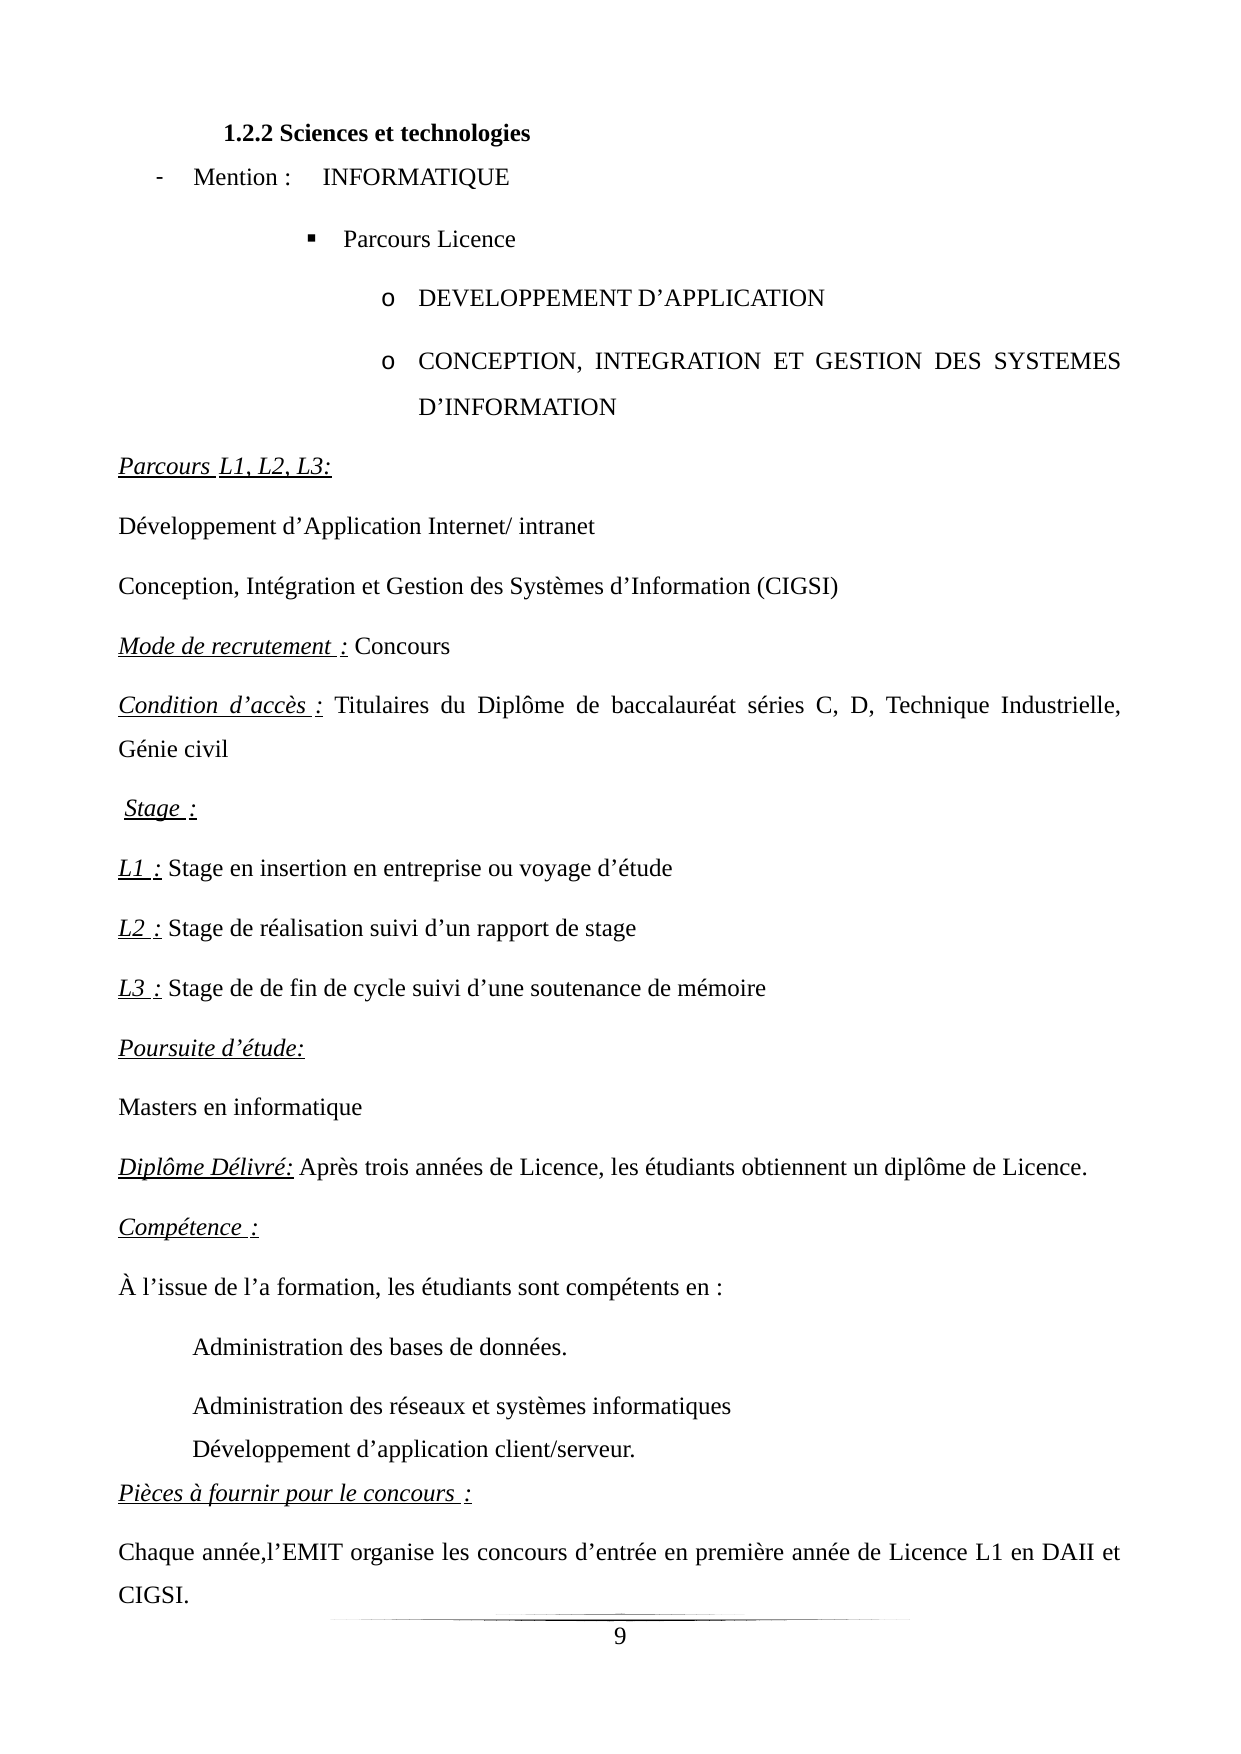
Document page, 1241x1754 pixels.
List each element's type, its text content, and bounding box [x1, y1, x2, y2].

list CONCEPTION, INTEGRATION ET GESTION DES SYSTEMES D’INFORMATION [381, 346, 1122, 420]
text L2 : Stage de réalisation suivi d’un rapport de stage [118, 913, 1122, 942]
text Stage : [118, 793, 1122, 822]
text Développement d’Application Internet/ intranet [118, 511, 1122, 540]
text Administration des réseaux et systèmes informatiques [118, 1391, 1122, 1420]
text Développement d’application client/serveur. [118, 1434, 1122, 1463]
list Mention : INFORMATIQUE [156, 161, 1122, 192]
subtitle 1.2.2 Sciences et technologies [186, 118, 1122, 147]
text Masters en informatique [118, 1092, 1122, 1121]
text Conception, Intégration et Gestion des Systèmes d’Information (CIGSI) [118, 571, 1122, 600]
text Chaque année,l’EMIT organise les concours d’entrée en première année de Licence L1 en DAII et CIGSI. [118, 1537, 1122, 1609]
text Poursuite d’étude: [118, 1033, 1122, 1061]
text Pièces à fournir pour le concours : [118, 1478, 1122, 1506]
text L1 : Stage en insertion en entreprise ou voyage d’étude [118, 853, 1122, 882]
list Parcours Licence [306, 224, 1122, 252]
text À l’issue de l’a formation, les étudiants sont compétents en : [118, 1272, 1122, 1301]
text Diplôme Délivré: Après trois années de Licence, les étudiants obtiennent un diplôme de Licence. [118, 1152, 1122, 1181]
text Mode de recrutement : Concours [118, 631, 1122, 659]
text L3 : Stage de de fin de cycle suivi d’une soutenance de mémoire [118, 973, 1122, 1002]
list DEVELOPPEMENT D’APPLICATION [381, 283, 1122, 314]
text Parcours L1, L2, L3: [118, 451, 1122, 480]
picture [171, 1613, 1069, 1622]
text Compétence : [118, 1212, 1122, 1241]
text Administration des bases de données. [118, 1332, 1122, 1360]
text Condition d’accès : Titulaires du Diplôme de baccalauréat séries C, D, Technique Industrielle, Génie civil [118, 691, 1122, 762]
